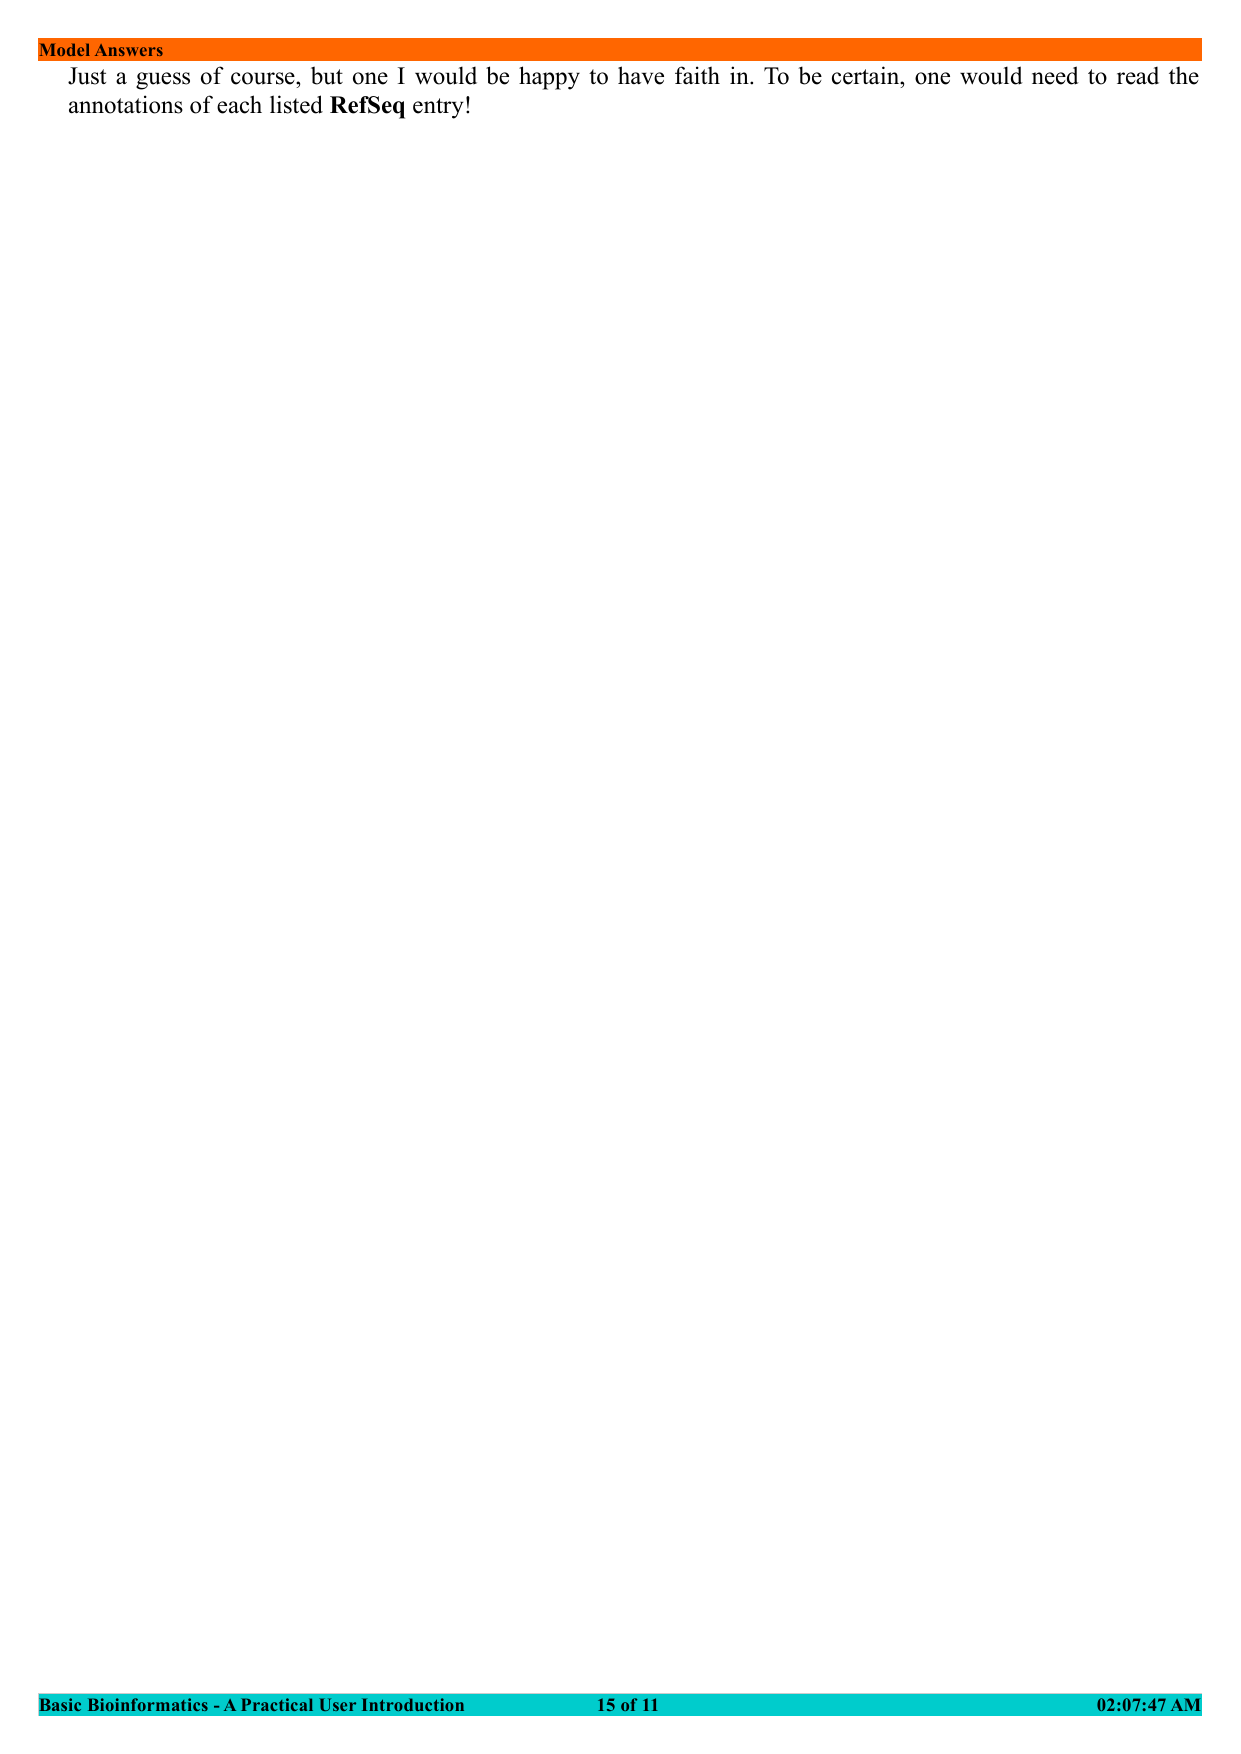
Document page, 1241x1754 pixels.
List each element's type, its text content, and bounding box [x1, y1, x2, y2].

text Just a guess of course, but one I would be happy to have faith in. To be certain, one would need to read the annotations of each listed RefSeq entry! [68, 61, 1202, 119]
